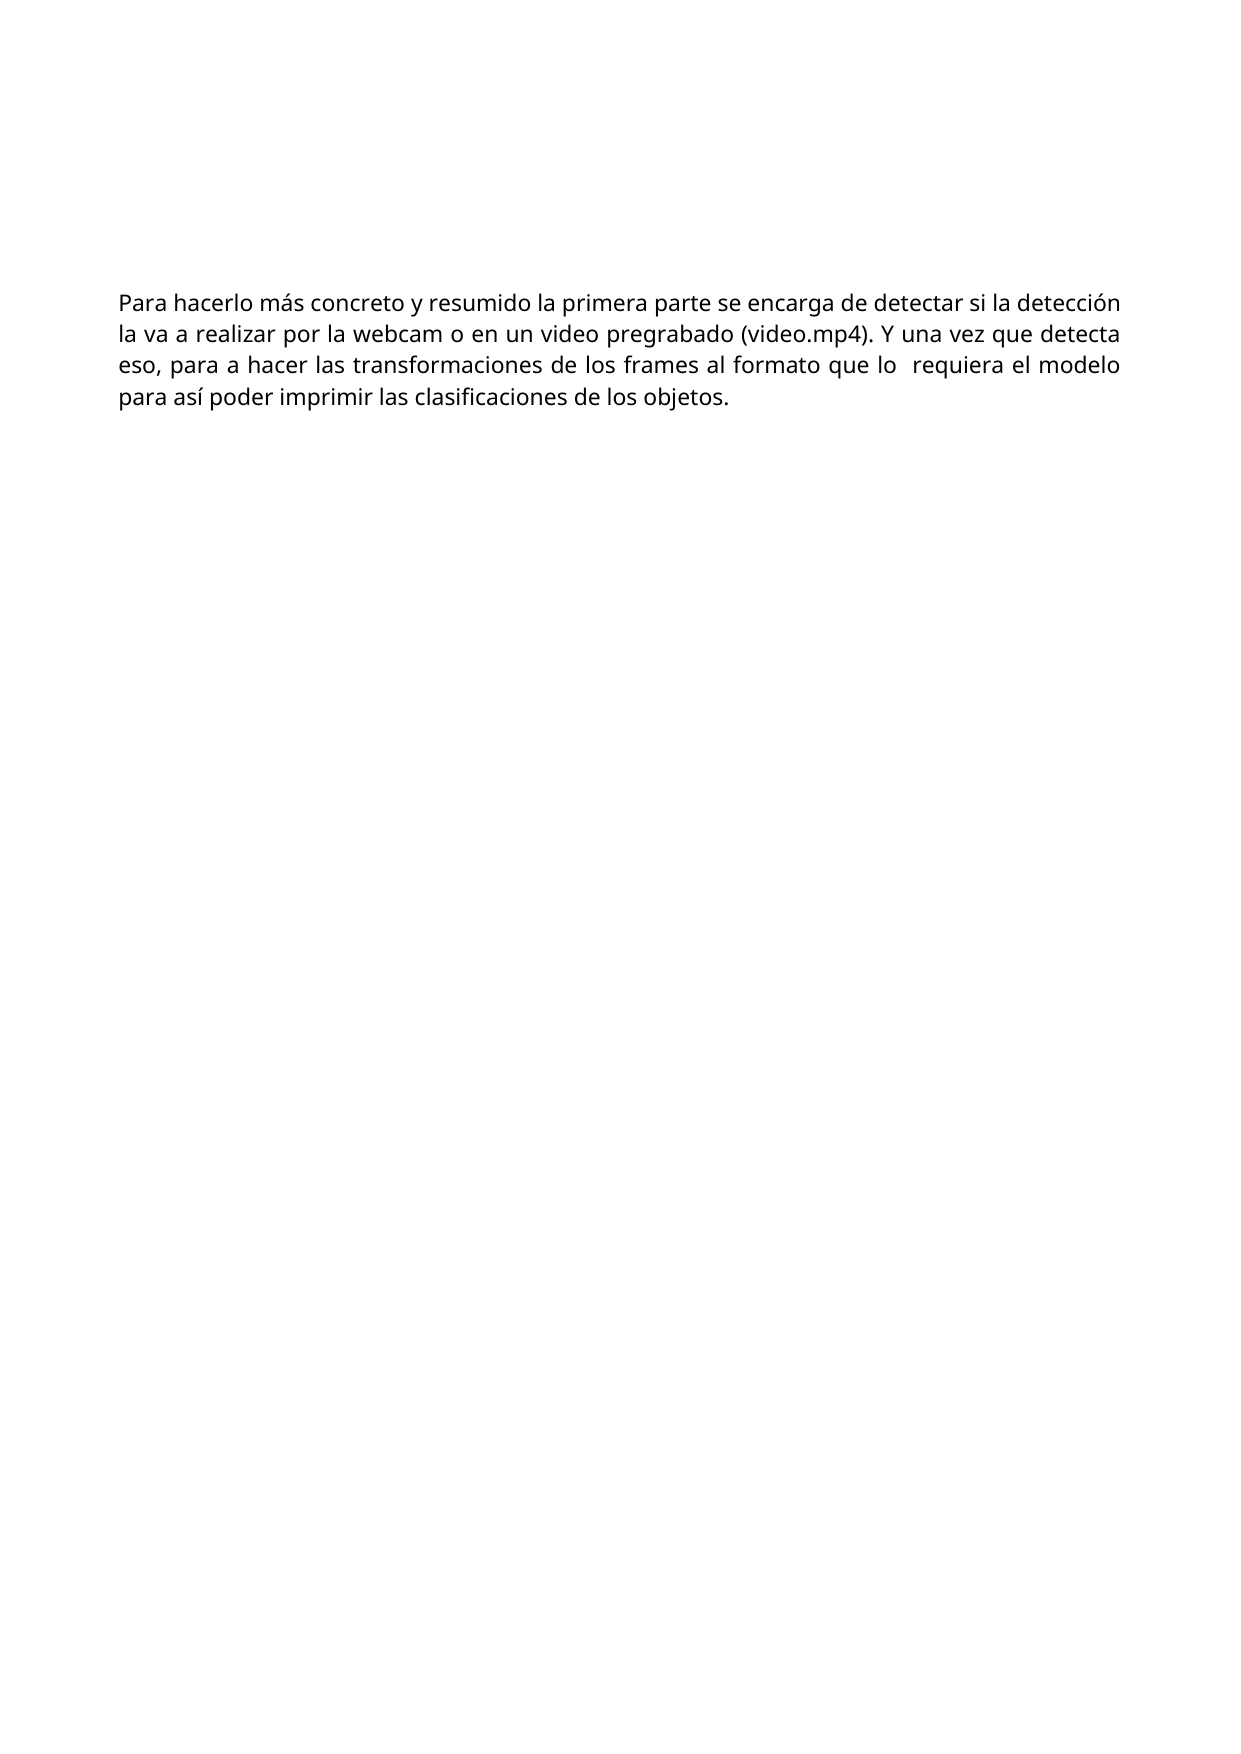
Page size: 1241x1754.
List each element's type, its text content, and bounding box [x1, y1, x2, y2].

text Para hacerlo más concreto y resumido la primera parte se encarga de detectar si la detección la va a realizar por la webcam o en un video pregrabado (video.mp4). Y una vez que detecta eso, para a hacer las transformaciones de los frames al formato que lo requiera el modelo para así poder imprimir las clasificaciones de los objetos. [118, 287, 1122, 412]
